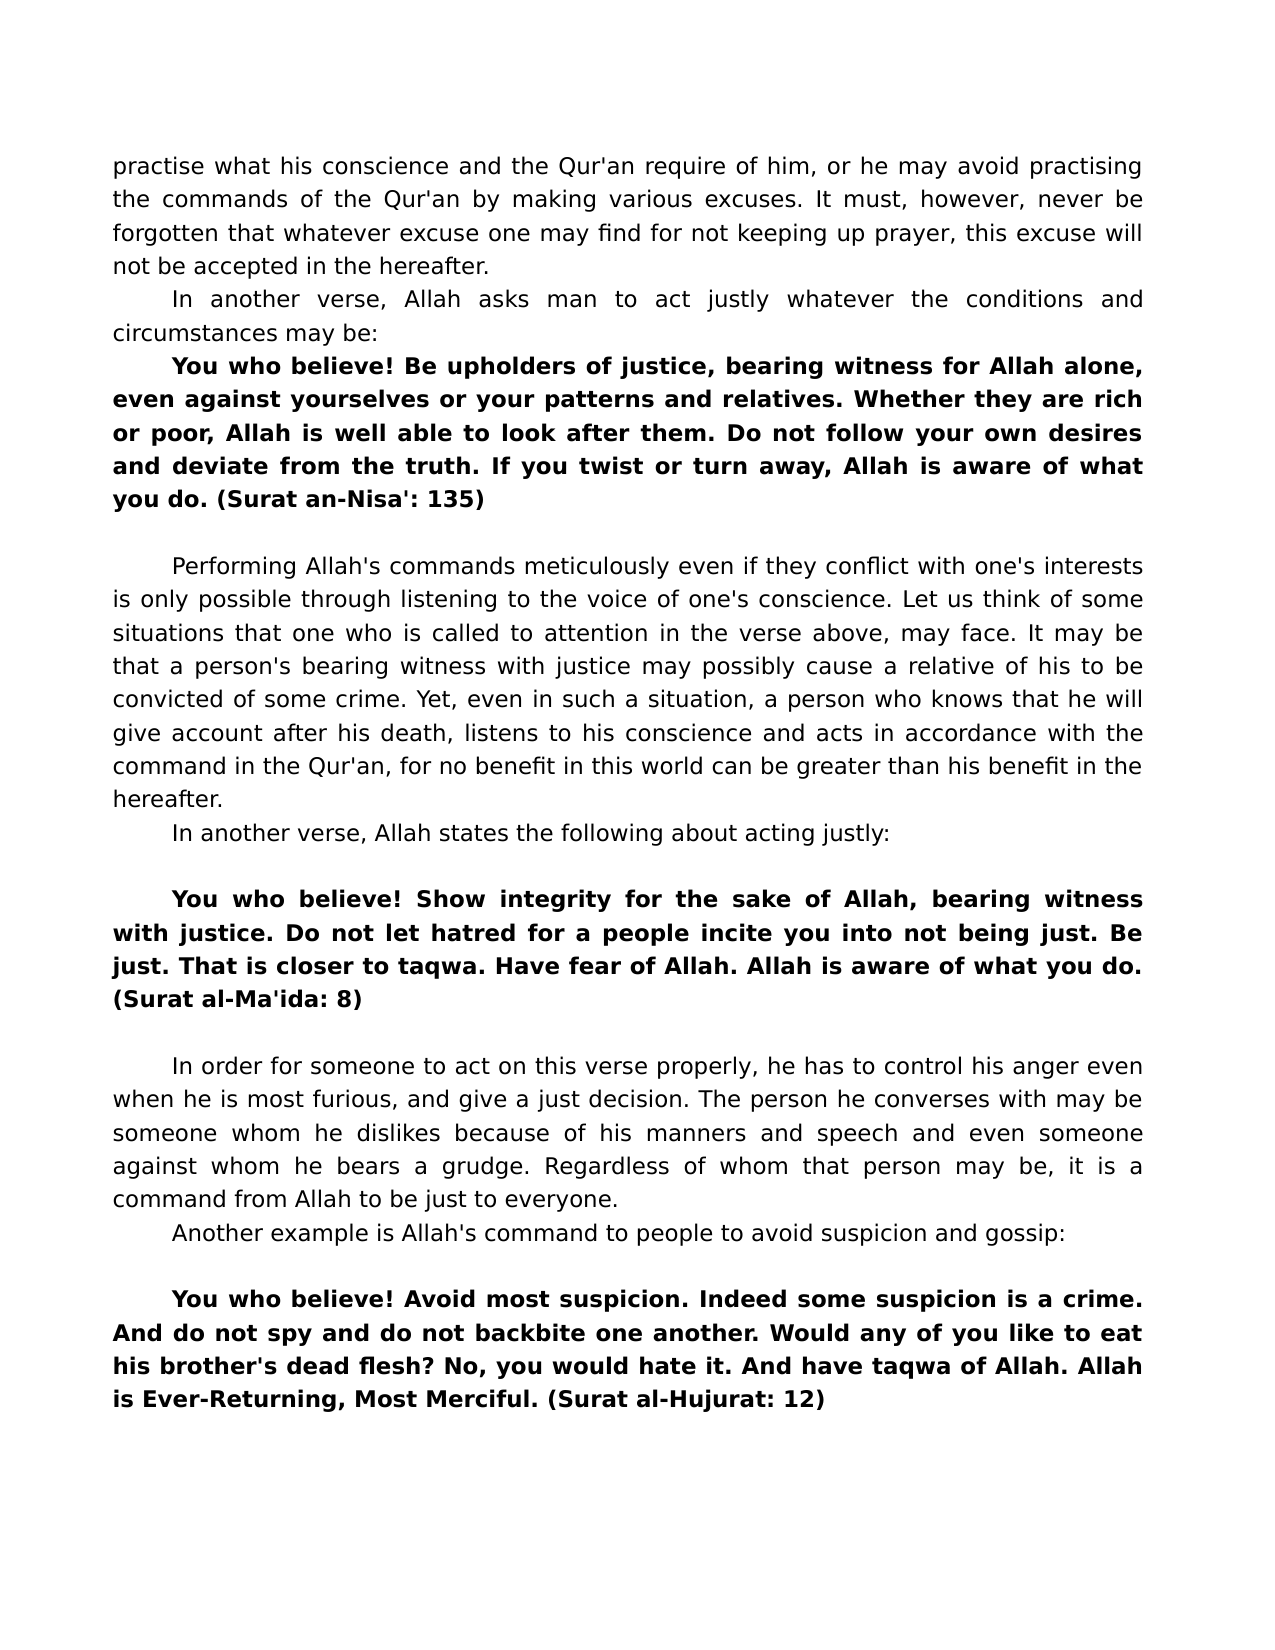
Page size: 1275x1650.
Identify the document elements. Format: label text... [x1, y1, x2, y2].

text You who believe! Be upholders of justice, bearing witness for Allah alone, even against yourselves or your patterns and relatives. Whether they are rich or poor, Allah is well able to look after them. Do not follow your own desires and deviate from the truth. If you twist or turn away, Allah is aware of what you do. (Surat an-Nisa': 135) [112, 348, 1145, 514]
text Another example is Allah's command to people to avoid suspicion and gossip: [112, 1214, 1145, 1248]
text In another verse, Allah states the following about acting justly: [112, 814, 1145, 848]
text In order for someone to act on this verse properly, he has to control his anger even when he is most furious, and give a just decision. The person he converses with may be someone whom he dislikes because of his manners and speech and even someone against whom he bears a grudge. Regardless of whom that person may be, it is a command from Allah to be just to everyone. [112, 1048, 1145, 1214]
text Performing Allah's commands meticulously even if they conflict with one's interests is only possible through listening to the voice of one's conscience. Let us think of some situations that one who is called to attention in the verse above, may face. It may be that a person's bearing witness with justice may possibly cause a relative of his to be convicted of some crime. Yet, even in such a situation, a person who knows that he will give account after his death, listens to his conscience and acts in accordance with the command in the Qur'an, for no benefit in this world can be greater than his benefit in the hereafter. [112, 548, 1145, 814]
text In another verse, Allah asks man to act justly whatever the conditions and circumstances may be: [112, 281, 1145, 348]
text practise what his conscience and the Qur'an require of him, or he may avoid practising the commands of the Qur'an by making various excuses. It must, however, never be forgotten that whatever excuse one may find for not keeping up prayer, this excuse will not be accepted in the hereafter. [112, 148, 1145, 281]
text You who believe! Show integrity for the sake of Allah, bearing witness with justice. Do not let hatred for a people incite you into not being just. Be just. That is closer to taqwa. Have fear of Allah. Allah is aware of what you do. (Surat al-Ma'ida: 8) [112, 881, 1145, 1014]
text You who believe! Avoid most suspicion. Indeed some suspicion is a crime. And do not spy and do not backbite one another. Would any of you like to eat his brother's dead flesh? No, you would hate it. And have taqwa of Allah. Allah is Ever-Returning, Most Merciful. (Surat al-Hujurat: 12) [112, 1281, 1145, 1414]
